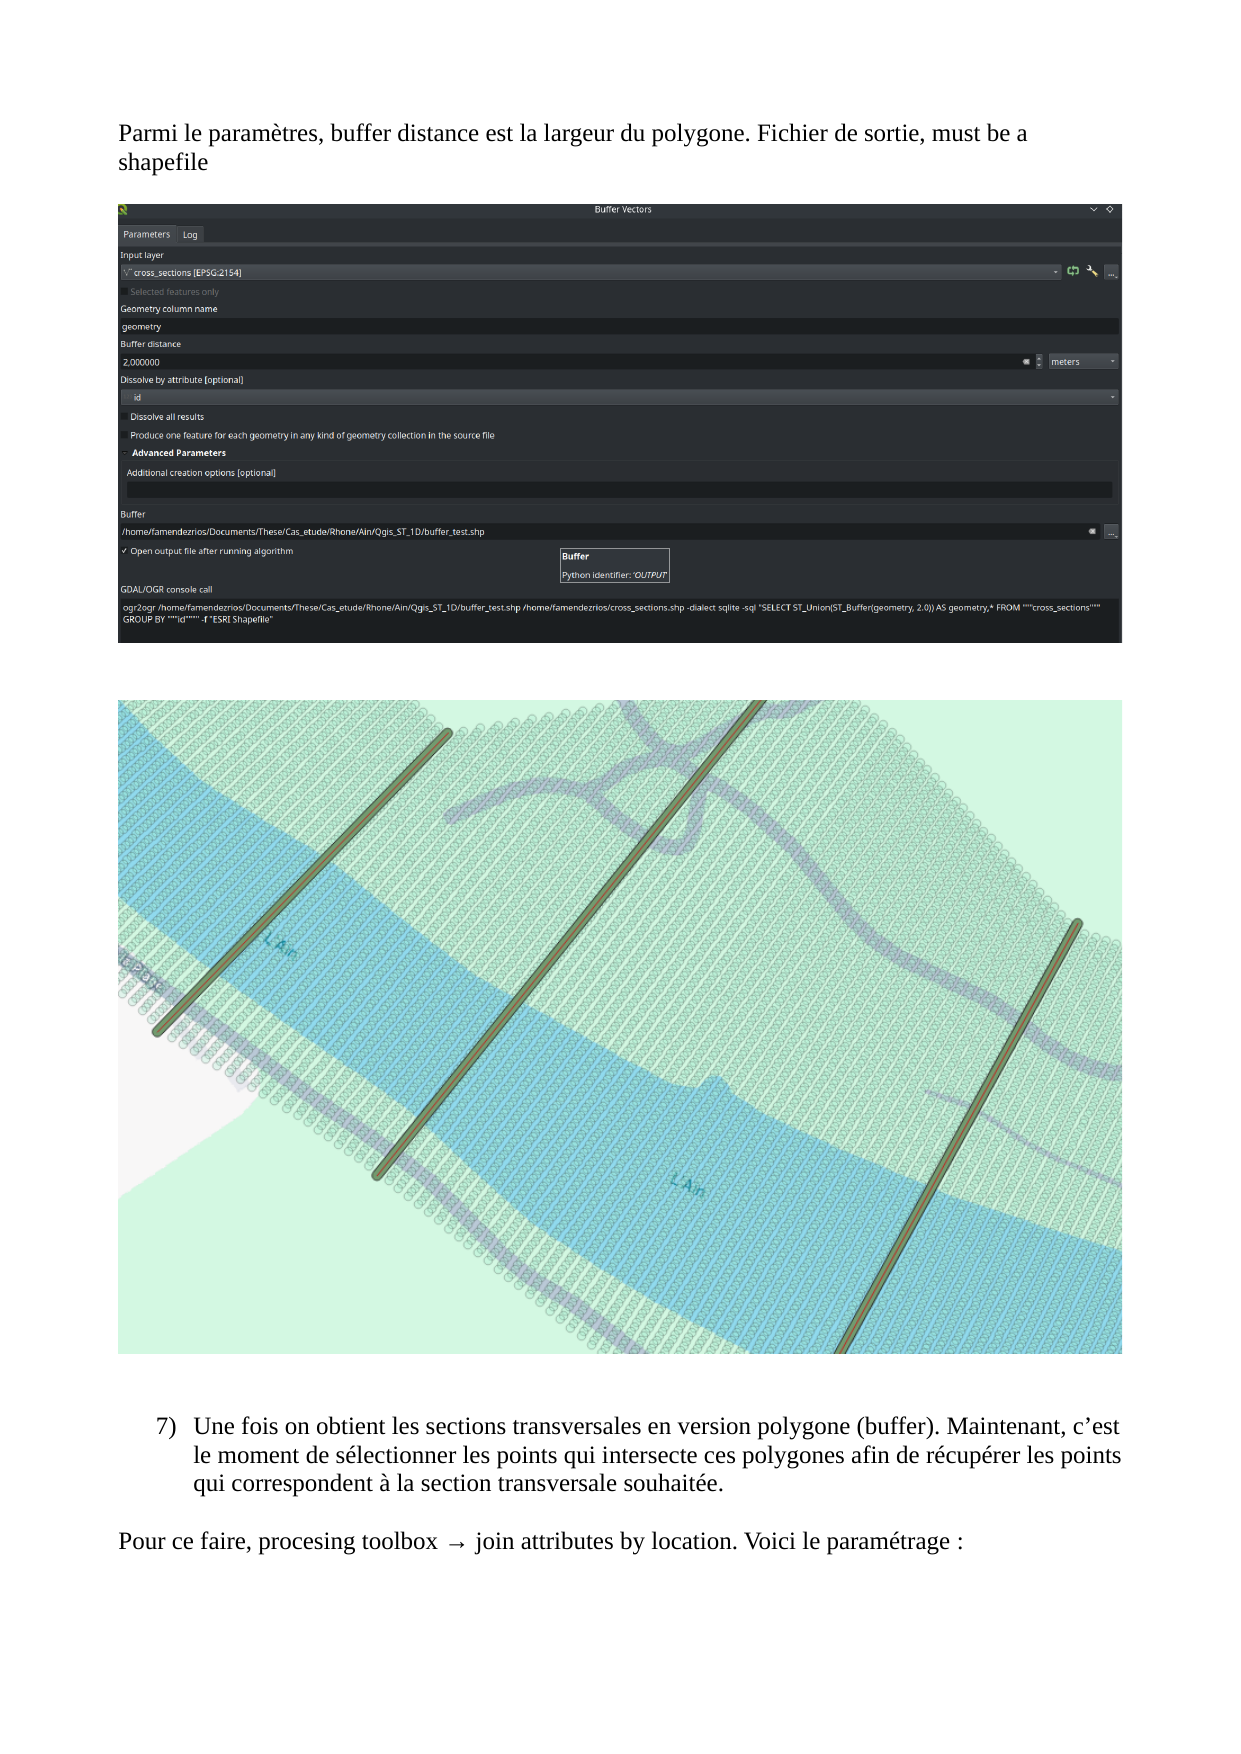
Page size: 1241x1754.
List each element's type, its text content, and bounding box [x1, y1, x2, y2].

text Parmi le paramètres, buffer distance est la largeur du polygone. Fichier de sortie, must be a shapefile [118, 118, 1122, 176]
text Pour ce faire, procesing toolbox → join attributes by location. Voici le paramétrage : [118, 1526, 1122, 1555]
picture [118, 700, 1123, 1354]
picture [118, 204, 1123, 643]
list Une fois on obtient les sections transversales en version polygone (buffer). Maintenant, c’est le moment de sélectionner les points qui intersecte ces polygones afin de récupérer les points qui correspondent à la section transversale souhaitée. [156, 1411, 1122, 1497]
